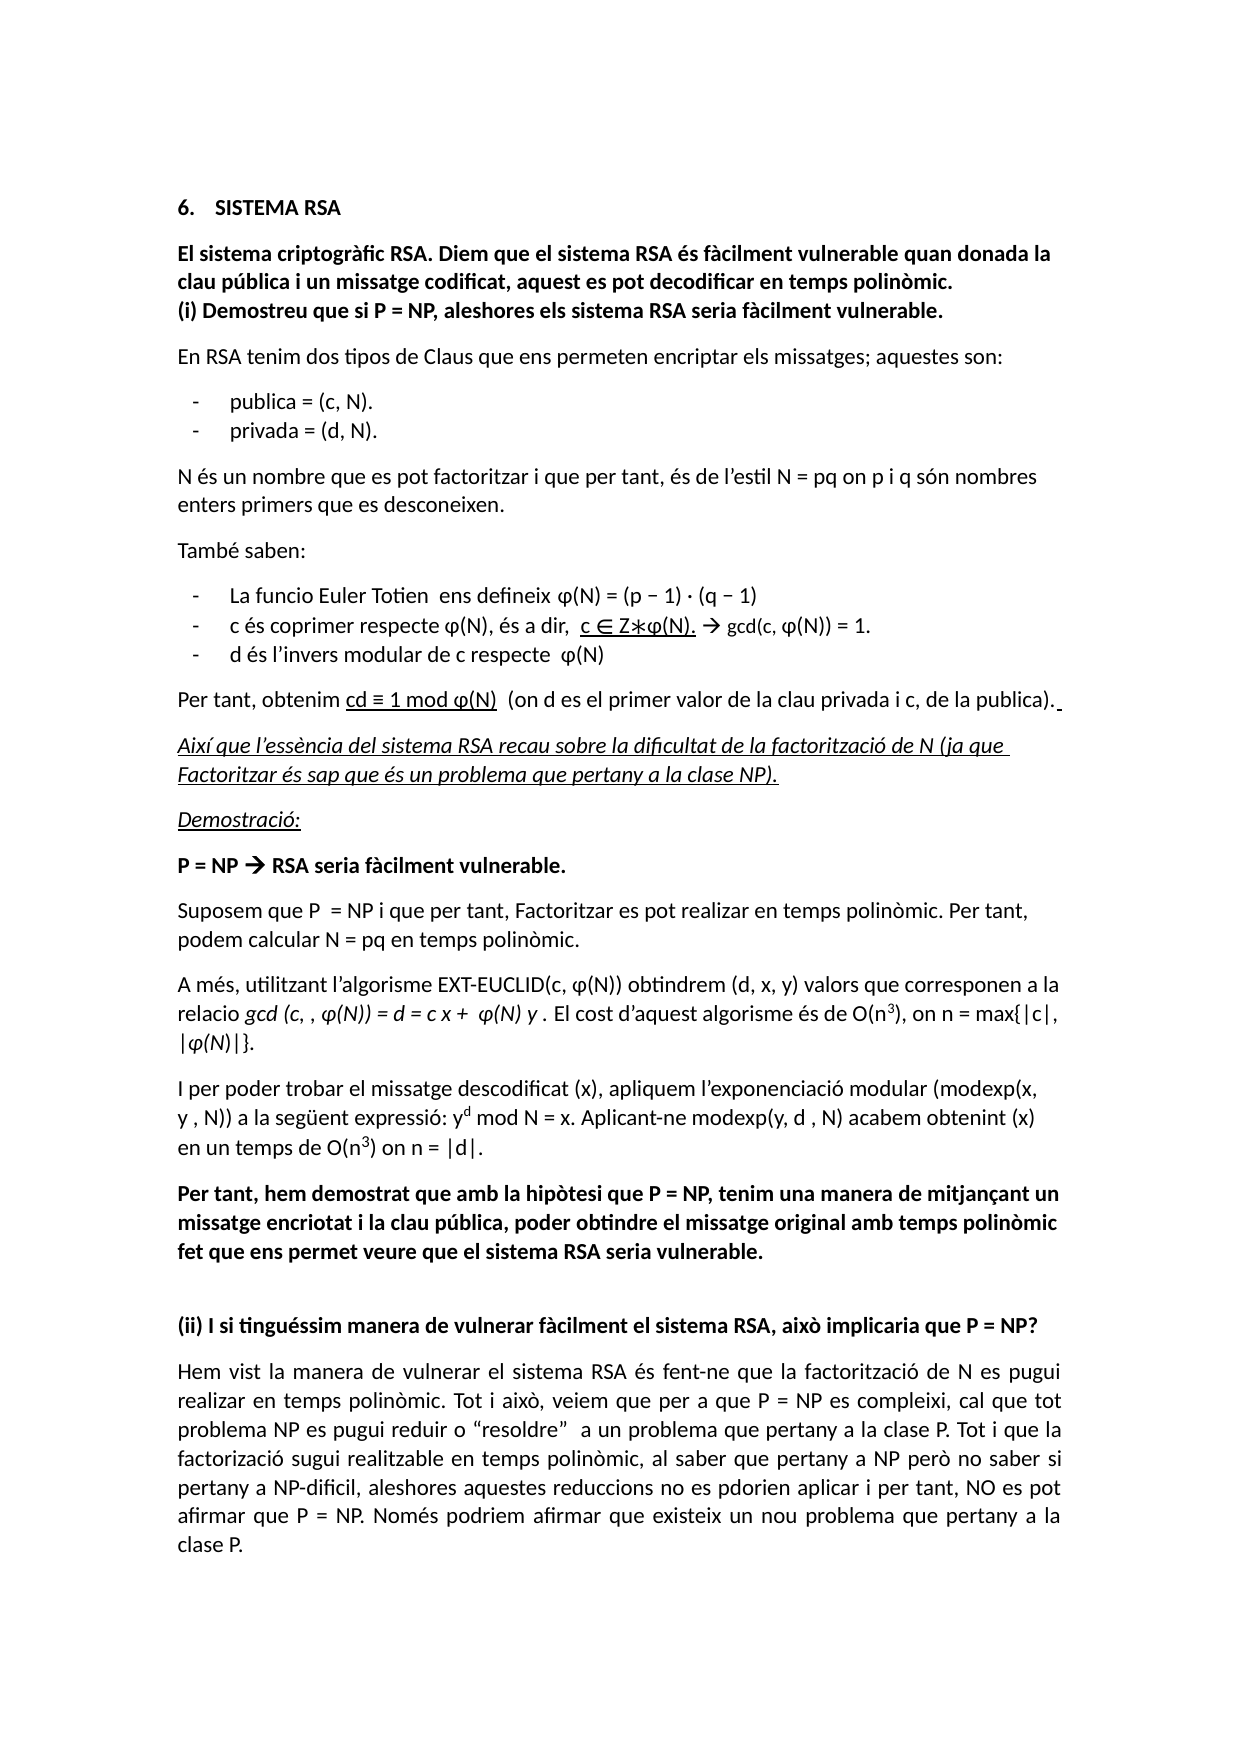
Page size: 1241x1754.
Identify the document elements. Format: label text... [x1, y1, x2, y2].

text P = NP  RSA seria fàcilment vulnerable. [177, 851, 1063, 879]
list privada = (d, N). [192, 416, 1063, 444]
text En RSA tenim dos tipos de Claus que ens permeten encriptar els missatges; aquestes son: [177, 342, 1063, 370]
text N és un nombre que es pot factoritzar i que per tant, és de l’estil N = pq on p i q són nombres enters primers que es desconeixen. [177, 462, 1063, 519]
text El sistema criptogràfic RSA. Diem que el sistema RSA és fàcilment vulnerable quan donada la clau pública i un missatge codificat, aquest es pot decodificar en temps polinòmic. (i) Demostreu que si P = NP, aleshores els sistema RSA seria fàcilment vulnerable. [177, 239, 1063, 324]
text Per tant, hem demostrat que amb la hipòtesi que P = NP, tenim una manera de mitjançant un missatge encriotat i la clau pública, poder obtindre el missatge original amb temps polinòmic fet que ens permet veure que el sistema RSA seria vulnerable. [177, 1179, 1063, 1265]
text A més, utilitzant l’algorisme EXT-EUCLID(c, φ(N)) obtindrem (d, x, y) valors que corresponen a la relacio gcd (c, , φ(N)) = d = c x + φ(N) y . El cost d’aquest algorisme és de O(n3), on n = max{|c|, |φ(N)|}. [177, 971, 1063, 1056]
text Demostració: [177, 805, 1063, 833]
text (ii) I si tinguéssim manera de vulnerar fàcilment el sistema RSA, això implicaria que P = NP? [177, 1283, 1063, 1340]
text Suposem que P = NP i que per tant, Factoritzar es pot realizar en temps polinòmic. Per tant, podem calcular N = pq en temps polinòmic. [177, 896, 1063, 953]
text També saben: [177, 536, 1063, 564]
list d és l’invers modular de c respecte φ(N) [192, 640, 1063, 668]
list publica = (c, N). [192, 387, 1063, 415]
list SISTEMA RSA [177, 193, 1063, 221]
list c és coprimer respecte φ(N), és a dir, c ∈ Z∗φ(N).  gcd(c, φ(N)) = 1. [192, 611, 1063, 639]
list La funcio Euler Totien ens defineix φ(N) = (p − 1) · (q − 1) [192, 582, 1063, 610]
text Per tant, obtenim cd ≡ 1 mod φ(N) (on d es el primer valor de la clau privada i c, de la publica). [177, 685, 1063, 713]
text Hem vist la manera de vulnerar el sistema RSA és fent-ne que la factorització de N es pugui realizar en temps polinòmic. Tot i això, veiem que per a que P = NP es compleixi, cal que tot problema NP es pugui reduir o “resoldre” a un problema que pertany a la clase P. Tot i que la factorizació sugui realitzable en temps polinòmic, al saber que pertany a NP però no saber si pertany a NP-dificil, aleshores aquestes reduccions no es pdorien aplicar i per tant, NO es pot afirmar que P = NP. Només podriem afirmar que existeix un nou problema que pertany a la clase P. [177, 1357, 1063, 1558]
text Així que l’essència del sistema RSA recau sobre la dificultat de la factorització de N (ja que Factoritzar és sap que és un problema que pertany a la clase NP). [177, 731, 1063, 788]
text I per poder trobar el missatge descodificat (x), apliquem l’exponenciació modular (modexp(x, y , N)) a la següent expressió: yd mod N = x. Aplicant-ne modexp(y, d , N) acabem obtenint (x) en un temps de O(n3) on n = |d|. [177, 1074, 1063, 1162]
